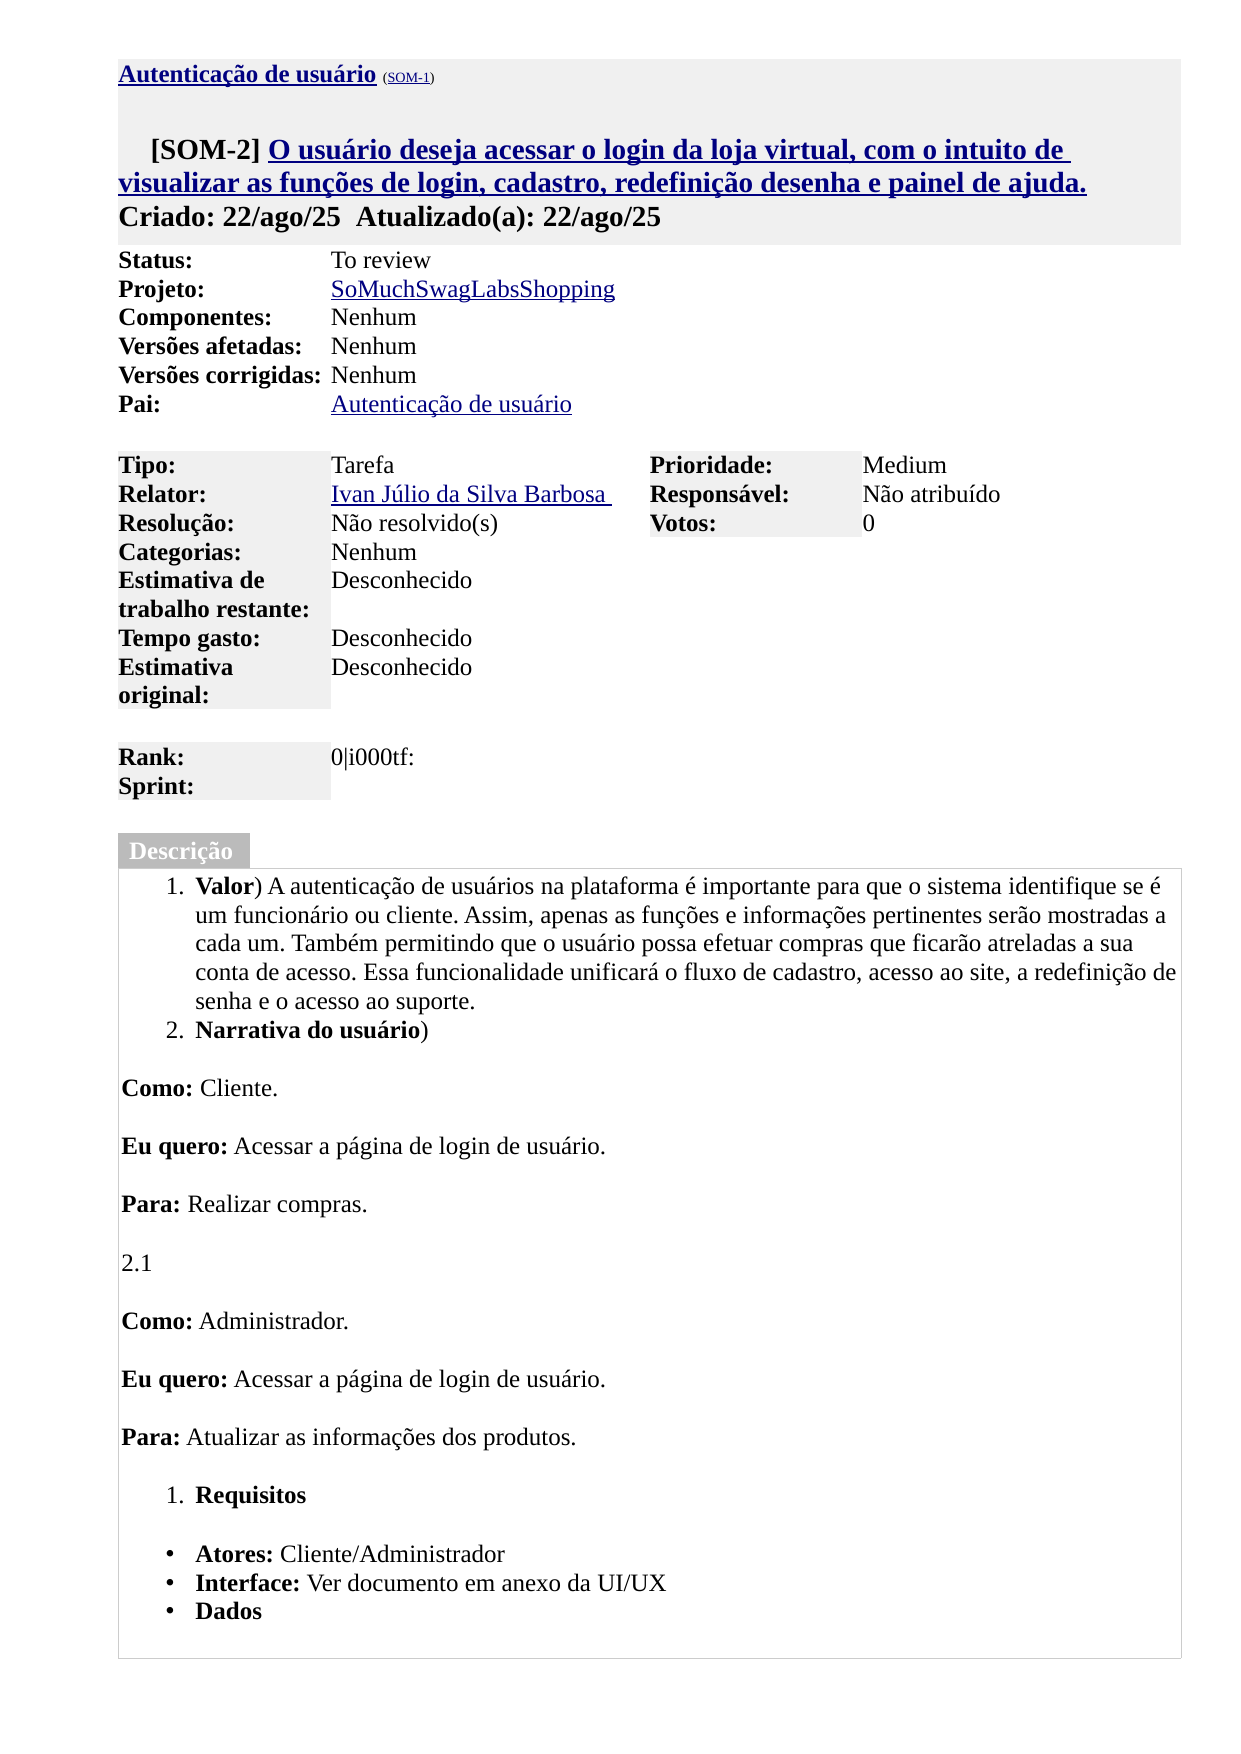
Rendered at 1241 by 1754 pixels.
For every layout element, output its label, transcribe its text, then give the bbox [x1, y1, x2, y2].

table_cell Categorias: [118, 537, 331, 566]
table_cell Nenhum [331, 331, 1181, 360]
table_cell Responsável: [650, 479, 862, 508]
table_cell Pai: [118, 389, 331, 417]
table_cell Projeto: [118, 274, 331, 302]
table_header Medium [862, 451, 1181, 479]
table_header Tipo: [118, 451, 331, 479]
table_cell Sprint: [118, 771, 331, 800]
table_cell Votos: [650, 508, 862, 537]
table_cell Autenticação de usuário [331, 389, 1181, 417]
table_cell Tempo gasto: [118, 623, 331, 652]
table_cell Desconhecido [331, 623, 1181, 652]
table_cell Estimativa de trabalho restante: [118, 566, 331, 623]
table_cell Desconhecido [331, 566, 1181, 623]
table_header Rank: [118, 742, 331, 771]
table_header Autenticação de usuário (SOM-1) [SOM-2] O usuário deseja acessar o login da loja virtual, com o intuito de visualizar as funções de login, cadastro, redefinição desenha e painel de ajuda. Criado: 22/ago/25 Atualizado(a): 22/ago/25 [118, 59, 1181, 245]
table_cell Desconhecido [331, 652, 1181, 709]
table_cell 0 [862, 508, 1181, 537]
table_cell To review [331, 245, 1181, 274]
table_cell Nenhum [331, 303, 1181, 331]
table_cell SoMuchSwagLabsShopping [331, 274, 1181, 302]
table_header 0|i000tf: [331, 742, 1181, 771]
table_header Valor) A autenticação de usuários na plataforma é importante para que o sistema identifique se é um funcionário ou cliente. Assim, apenas as funções e informações pertinentes serão mostradas a cada um. Também permitindo que o usuário possa efetuar compras que ficarão atreladas a sua conta de acesso. Essa funcionalidade unificará o fluxo de cadastro, acesso ao site, a redefinição de senha e o acesso ao suporte. Narrativa do usuário) Como: Cliente. Eu quero: Acessar a página de login de usuário. Para: Realizar compras. 2.1 Como: Administrador. Eu quero: Acessar a página de login de usuário. Para: Atualizar as informações dos produtos. Requisitos Atores: Cliente/Administrador Interface: Ver documento em anexo da UI/UX Dados º Criação do banco de dados para armazenar as informações do usuários cadastrados. º Criação de API para integração de front-end com o banco criado. º Criação da tela de login para que o usuário possa interagir com as funções. Plataforma/Ambiente de interação º Web/Mobile. º Configurar ambientes e pipelines para desenvolvimento. Critérios de aceite º Usuário deverá visualizar formulário de login. º Usuário deverá visualizar o botão para a tela de cadastro. º Usuário deverá visualizar o botão para a tela de recuperação de senha. º Usuário deverá visualizar o botão para a tela de suporte. [119, 869, 1181, 1658]
table_header Prioridade: [650, 451, 862, 479]
table_cell [331, 771, 1181, 800]
table_cell Versões corrigidas: [118, 360, 331, 389]
table_cell Resolução: [118, 508, 331, 537]
table_header [250, 833, 1181, 868]
table_cell Não resolvido(s) [331, 508, 649, 537]
table_cell Não atribuído [862, 479, 1181, 508]
table_cell Status: [118, 245, 331, 274]
table_cell Componentes: [118, 303, 331, 331]
table_cell Nenhum [331, 537, 1181, 566]
table_cell Versões afetadas: [118, 331, 331, 360]
table_header Tarefa [331, 451, 649, 479]
table_header Descrição [118, 833, 250, 868]
table_cell Ivan Júlio da Silva Barbosa [331, 479, 649, 508]
table_cell Estimativa original: [118, 652, 331, 709]
table_cell Nenhum [331, 360, 1181, 389]
table_cell Relator: [118, 479, 331, 508]
